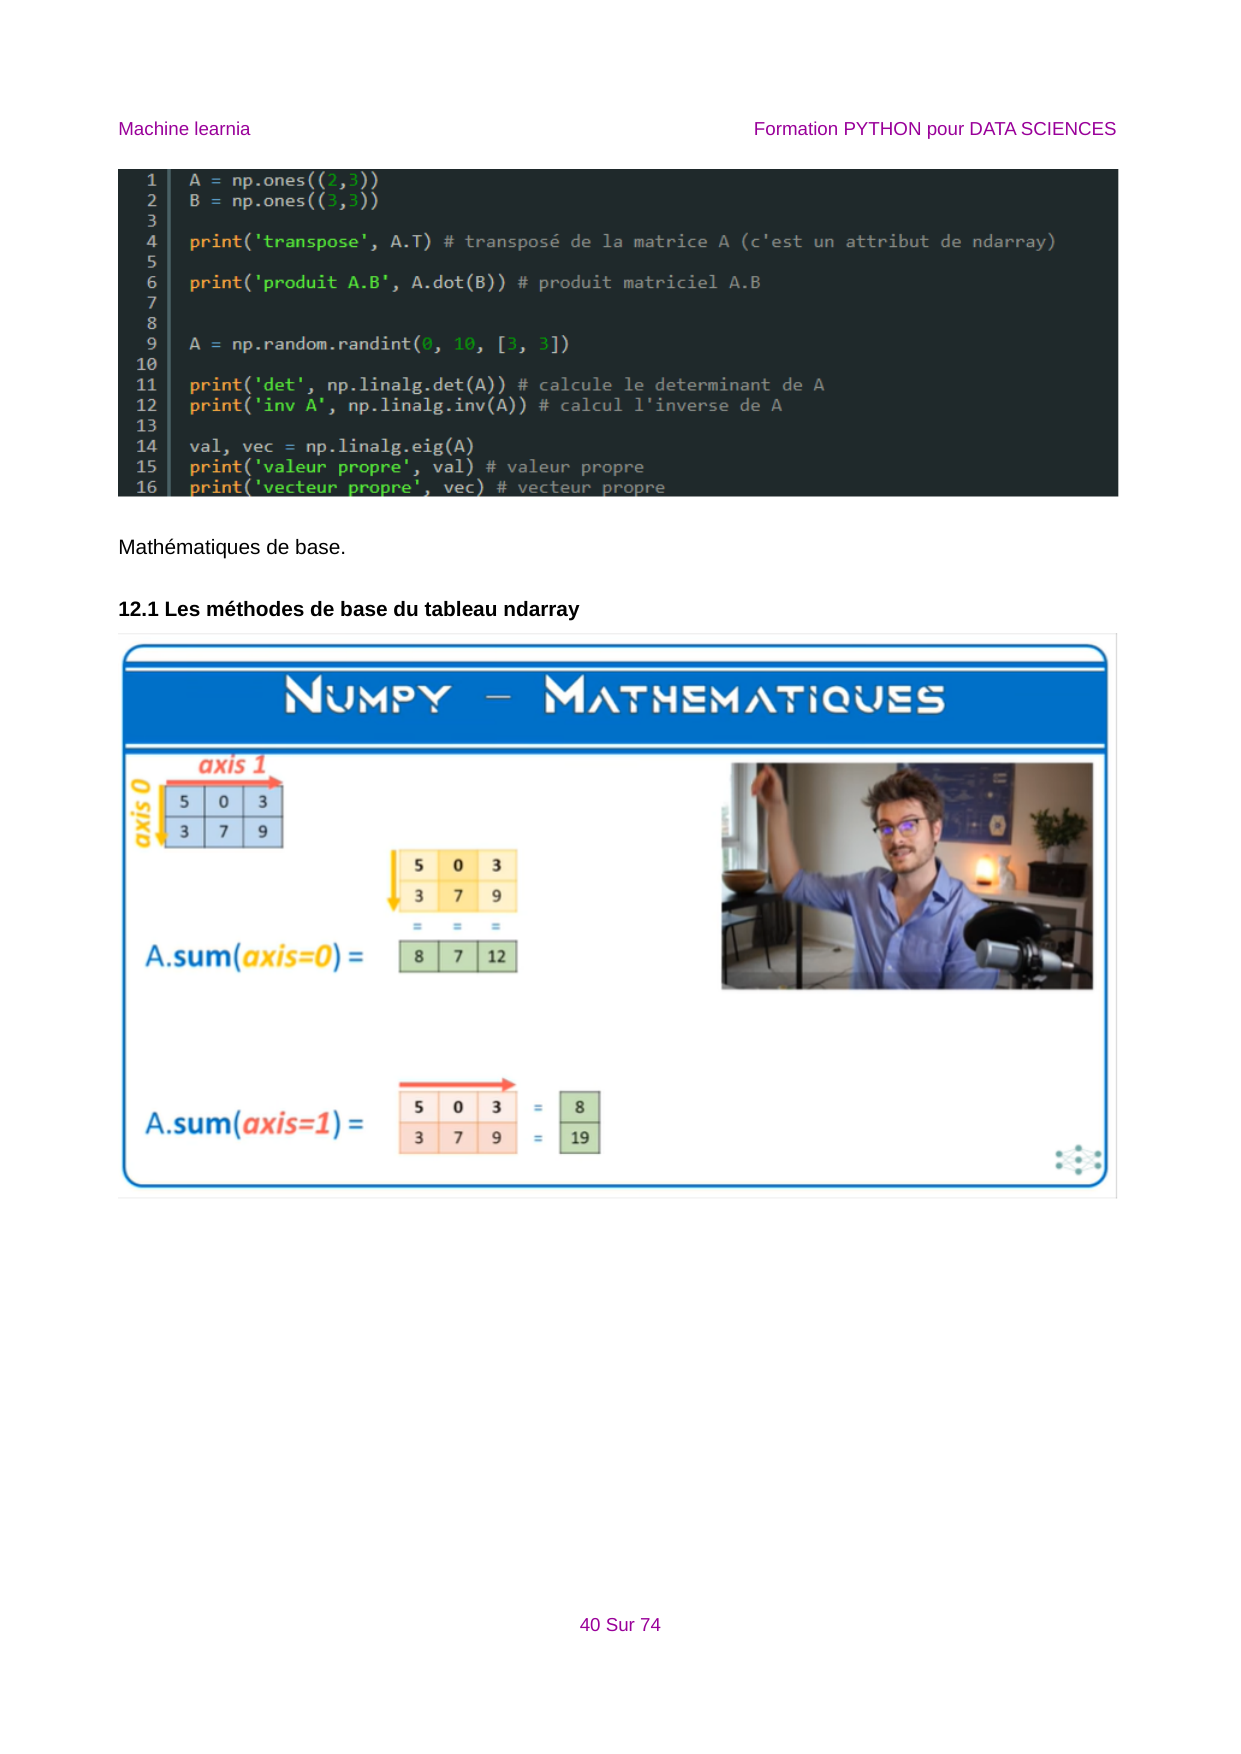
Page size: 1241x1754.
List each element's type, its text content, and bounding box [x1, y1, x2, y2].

picture [118, 169, 1122, 499]
picture [118, 632, 1122, 1201]
text Mathématiques de base. [118, 535, 1122, 559]
subtitle 12.1 Les méthodes de base du tableau ndarray [118, 596, 1122, 620]
